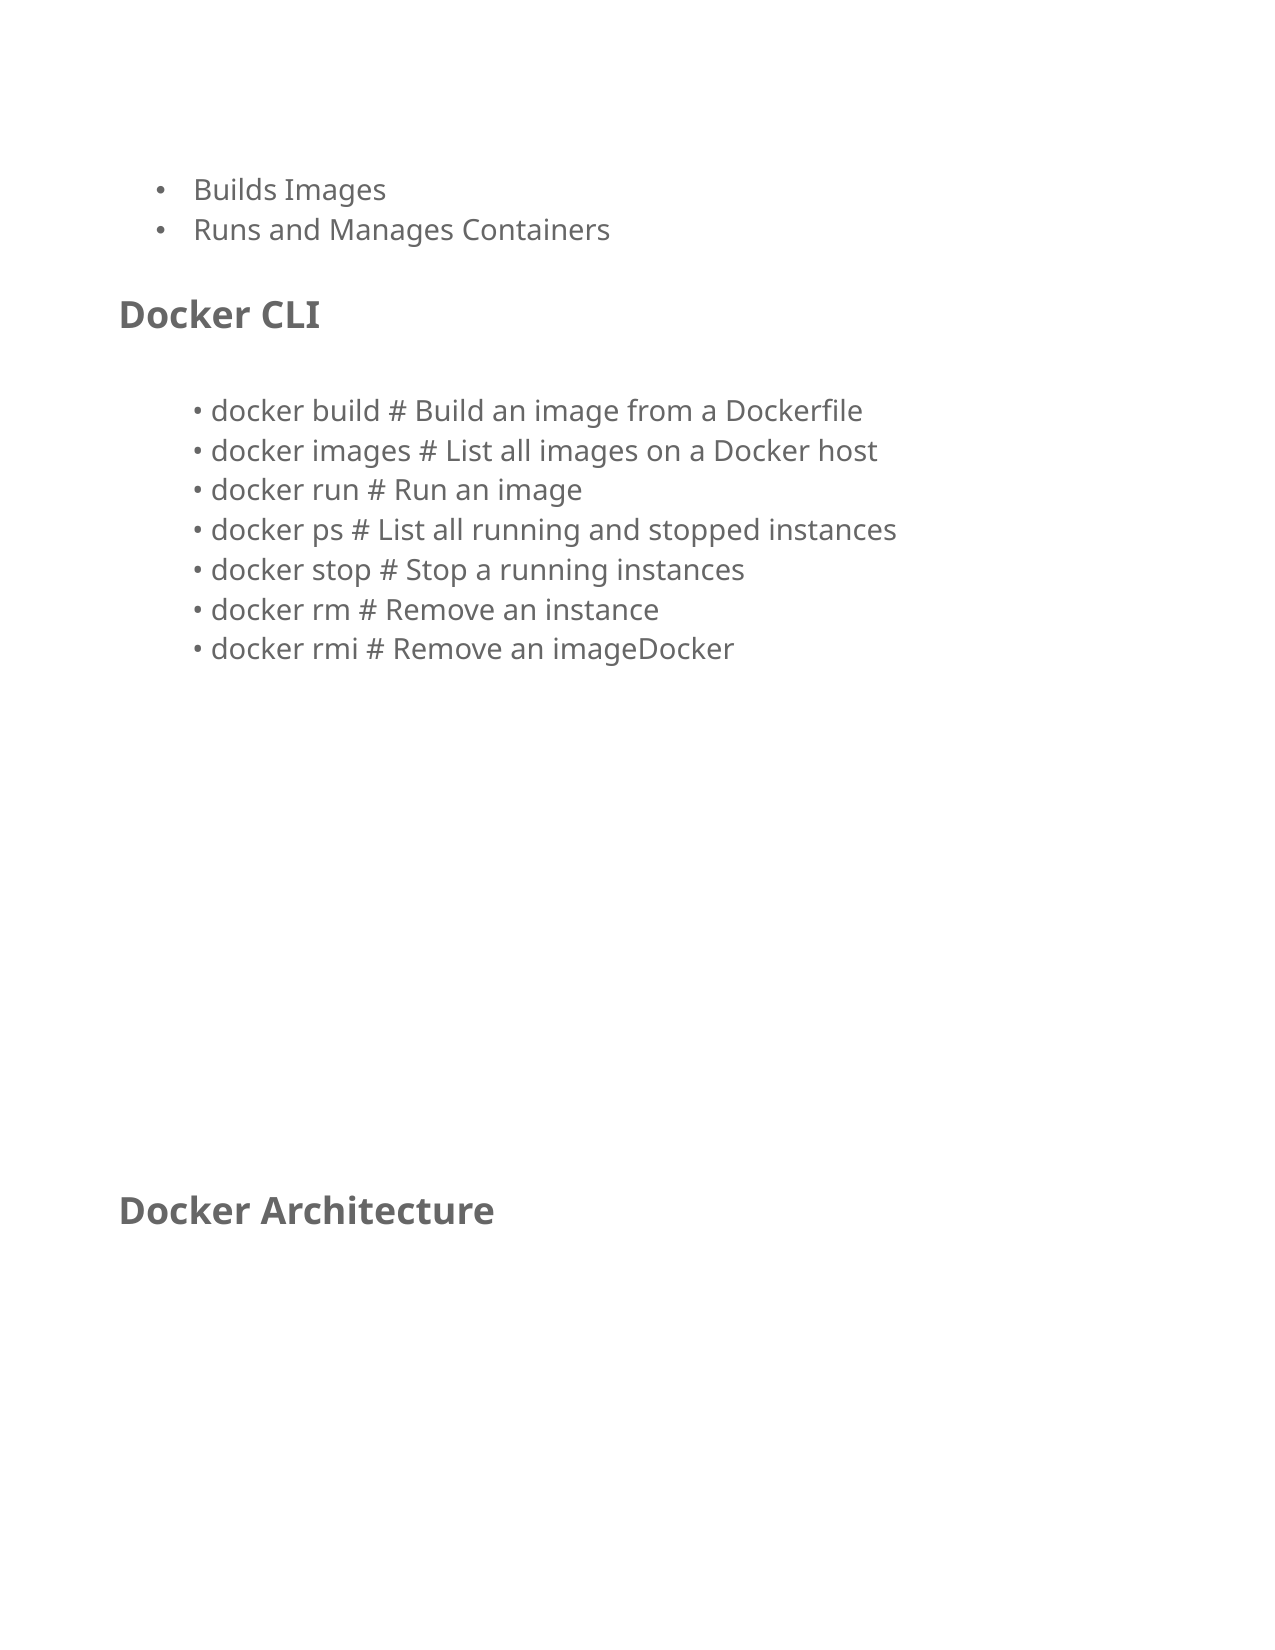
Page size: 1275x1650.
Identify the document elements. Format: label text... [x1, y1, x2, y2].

text Docker Architecture [118, 1184, 1157, 1235]
text • docker stop # Stop a running instances [118, 549, 1157, 589]
text • docker rmi # Remove an imageDocker [118, 628, 1157, 668]
text • docker run # Run an image [118, 470, 1157, 509]
text • docker rm # Remove an instance [118, 589, 1157, 628]
text • docker build # Build an image from a Dockerfile [118, 390, 1157, 430]
text • docker images # List all images on a Docker host [118, 430, 1157, 470]
text • docker ps # List all running and stopped instances [118, 509, 1157, 549]
list Builds Images [156, 169, 1157, 209]
text Docker CLI [118, 288, 1157, 339]
list Runs and Manages Containers [156, 209, 1157, 248]
